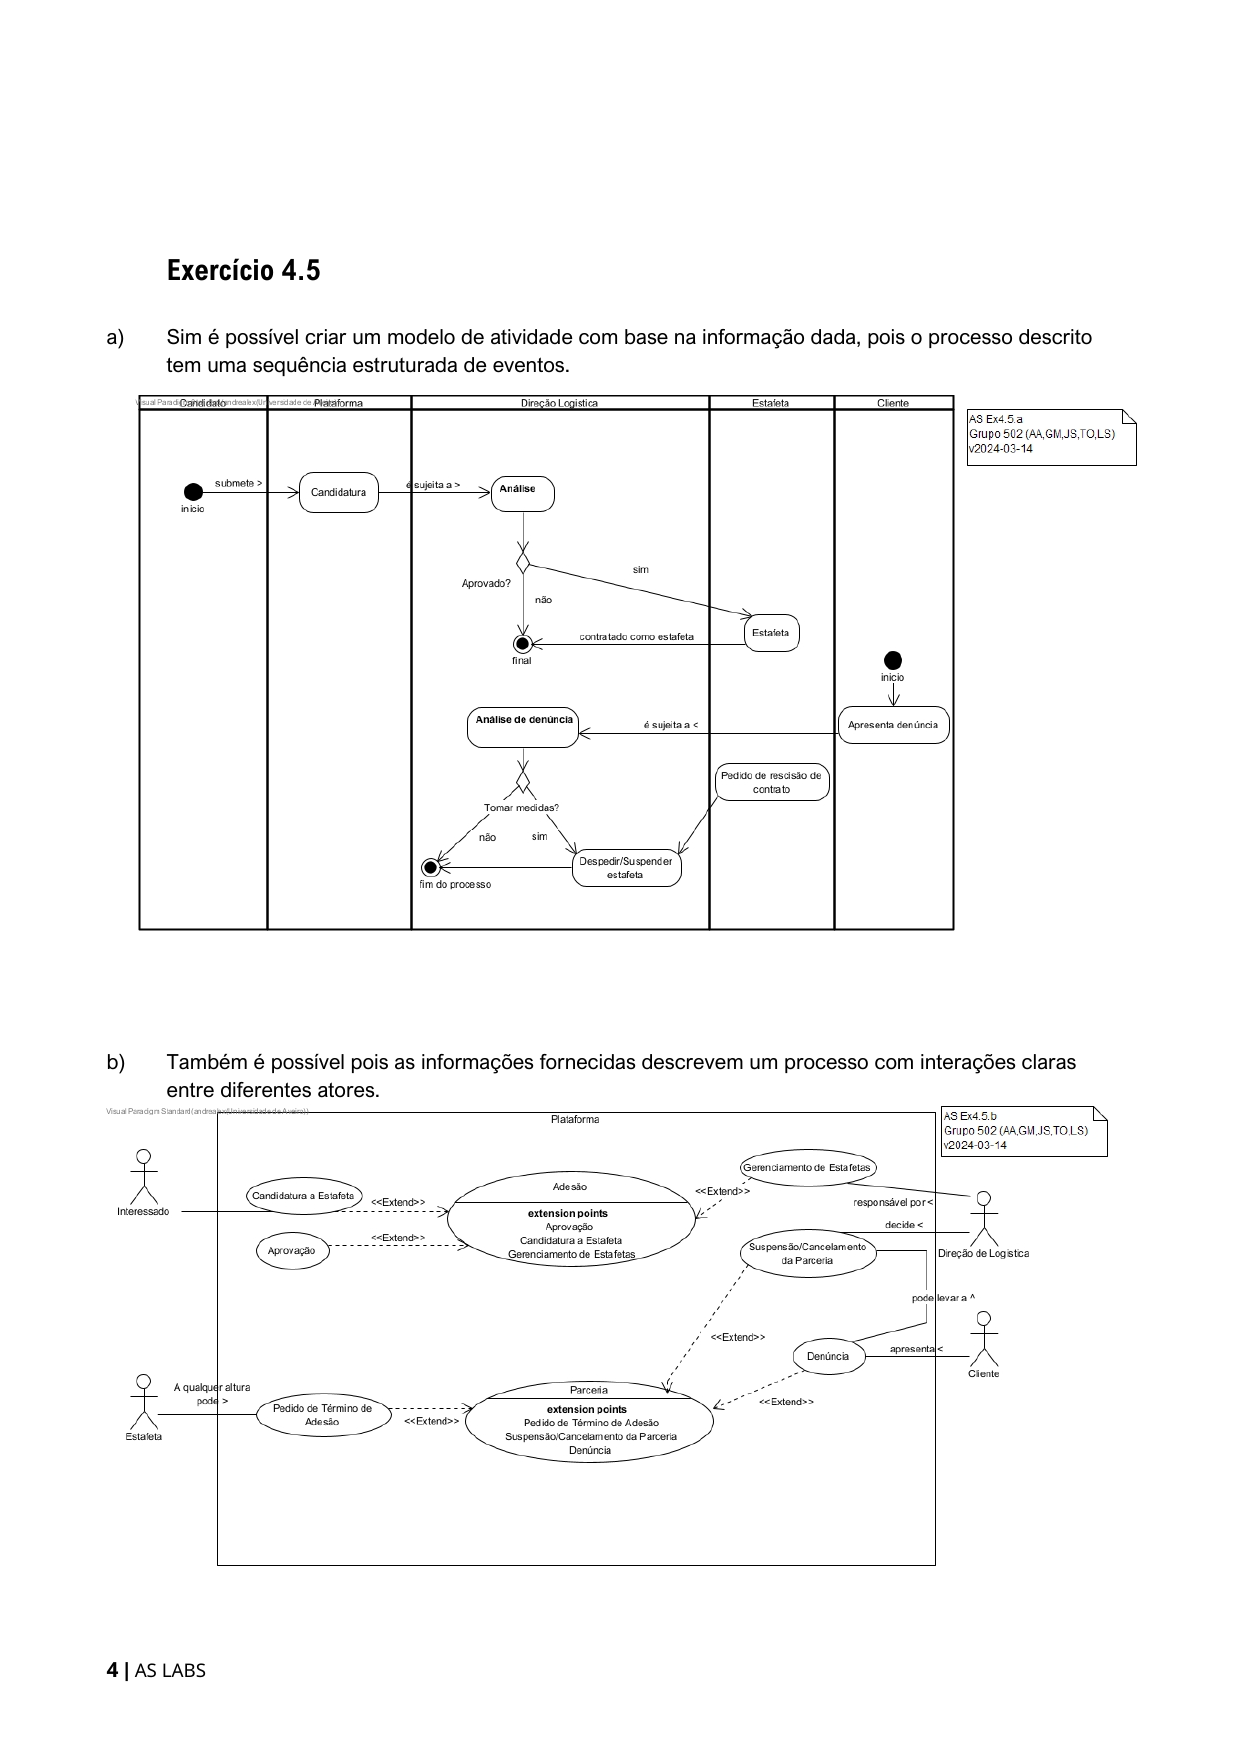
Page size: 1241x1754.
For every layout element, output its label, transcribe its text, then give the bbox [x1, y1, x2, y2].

text b) Também é possível pois as informações fornecidas descrevem um processo com interações claras entre diferentes atores. [106, 1049, 1110, 1102]
picture [106, 1104, 1111, 1569]
text a) Sim é possível criar um modelo de atividade com base na informação dada, pois o processo descrito tem uma sequência estruturada de eventos. [106, 324, 1110, 377]
subtitle Exercício 4.5 [166, 251, 1110, 287]
picture [135, 395, 1140, 934]
